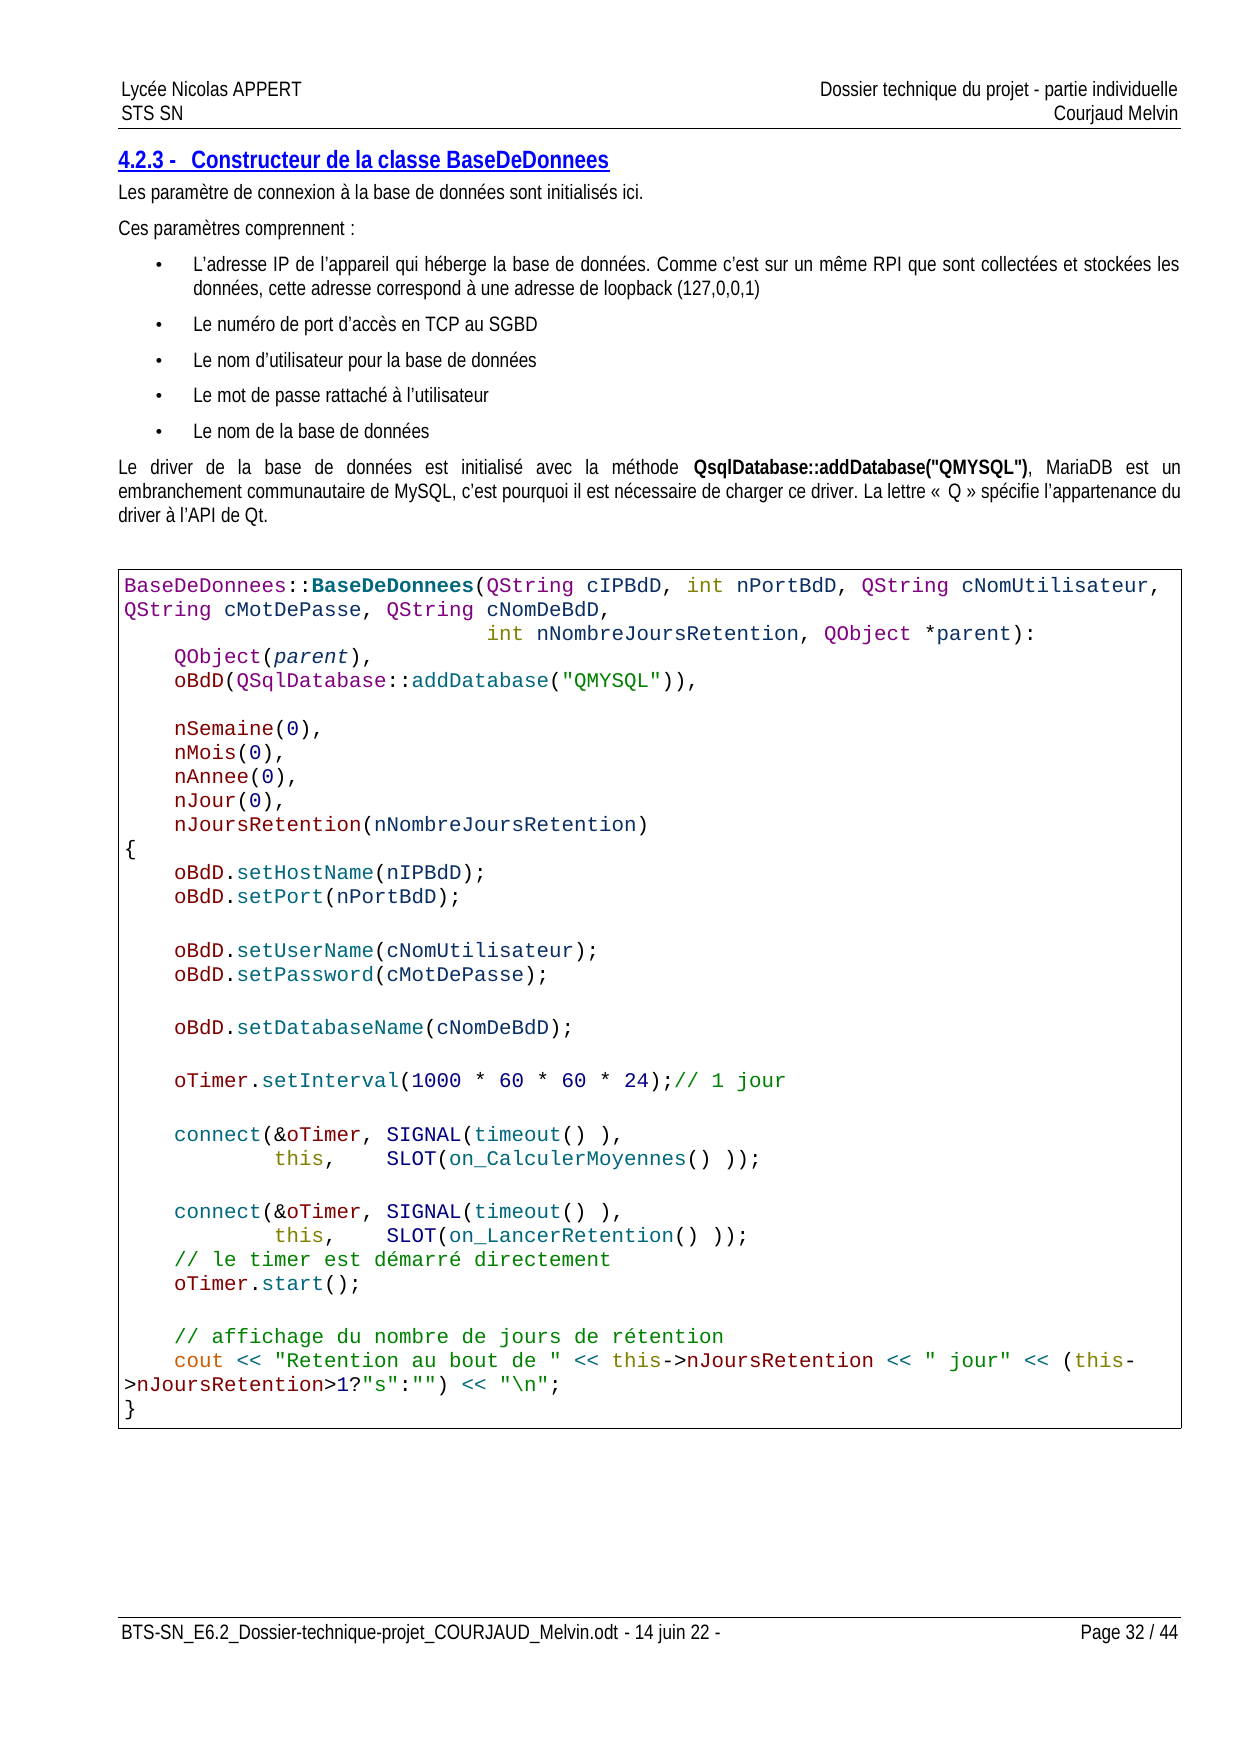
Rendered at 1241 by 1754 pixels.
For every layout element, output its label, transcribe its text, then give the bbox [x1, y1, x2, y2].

list Le numéro de port d’accès en TCP au SGBD [156, 312, 1181, 336]
table_header BaseDeDonnees::BaseDeDonnees(QString cIPBdD, int nPortBdD, QString cNomUtilisateur, QString cMotDePasse, QString cNomDeBdD, int nNombreJoursRetention, QObject *parent): QObject(parent), oBdD(QSqlDatabase::addDatabase("QMYSQL")), nSemaine(0), nMois(0), nAnnee(0), nJour(0), nJoursRetention(nNombreJoursRetention) { oBdD.setHostName(nIPBdD); oBdD.setPort(nPortBdD); oBdD.setUserName(cNomUtilisateur); oBdD.setPassword(cMotDePasse); oBdD.setDatabaseName(cNomDeBdD); oTimer.setInterval(1000 * 60 * 60 * 24);// 1 jour connect(&oTimer, SIGNAL(timeout() ), this, SLOT(on_CalculerMoyennes() )); connect(&oTimer, SIGNAL(timeout() ), this, SLOT(on_LancerRetention() )); // le timer est démarré directement oTimer.start(); // affichage du nombre de jours de rétention cout << "Retention au bout de " << this->nJoursRetention << " jour" << (this->nJoursRetention>1?"s":"") << "\n"; } [119, 570, 1181, 1428]
list L’adresse IP de l’appareil qui héberge la base de données. Comme c’est sur un même RPI que sont collectées et stockées les données, cette adresse correspond à une adresse de loopback (127,0,0,1) [156, 252, 1181, 300]
list Le nom d’utilisateur pour la base de données [156, 348, 1181, 372]
subtitle Constructeur de la classe BaseDeDonnees [118, 145, 1181, 174]
list Le mot de passe rattaché à l’utilisateur [156, 383, 1181, 407]
text Le driver de la base de données est initialisé avec la méthode QsqlDatabase::addDatabase("QMYSQL"), MariaDB est un embranchement communautaire de MySQL, c’est pourquoi il est nécessaire de charger ce driver. La lettre « Q » spécifie l’appartenance du driver à l’API de Qt. [118, 455, 1181, 527]
text Les paramètre de connexion à la base de données sont initialisés ici. [118, 180, 1181, 204]
list Le nom de la base de données [156, 419, 1181, 443]
text Ces paramètres comprennent : [118, 216, 1181, 240]
